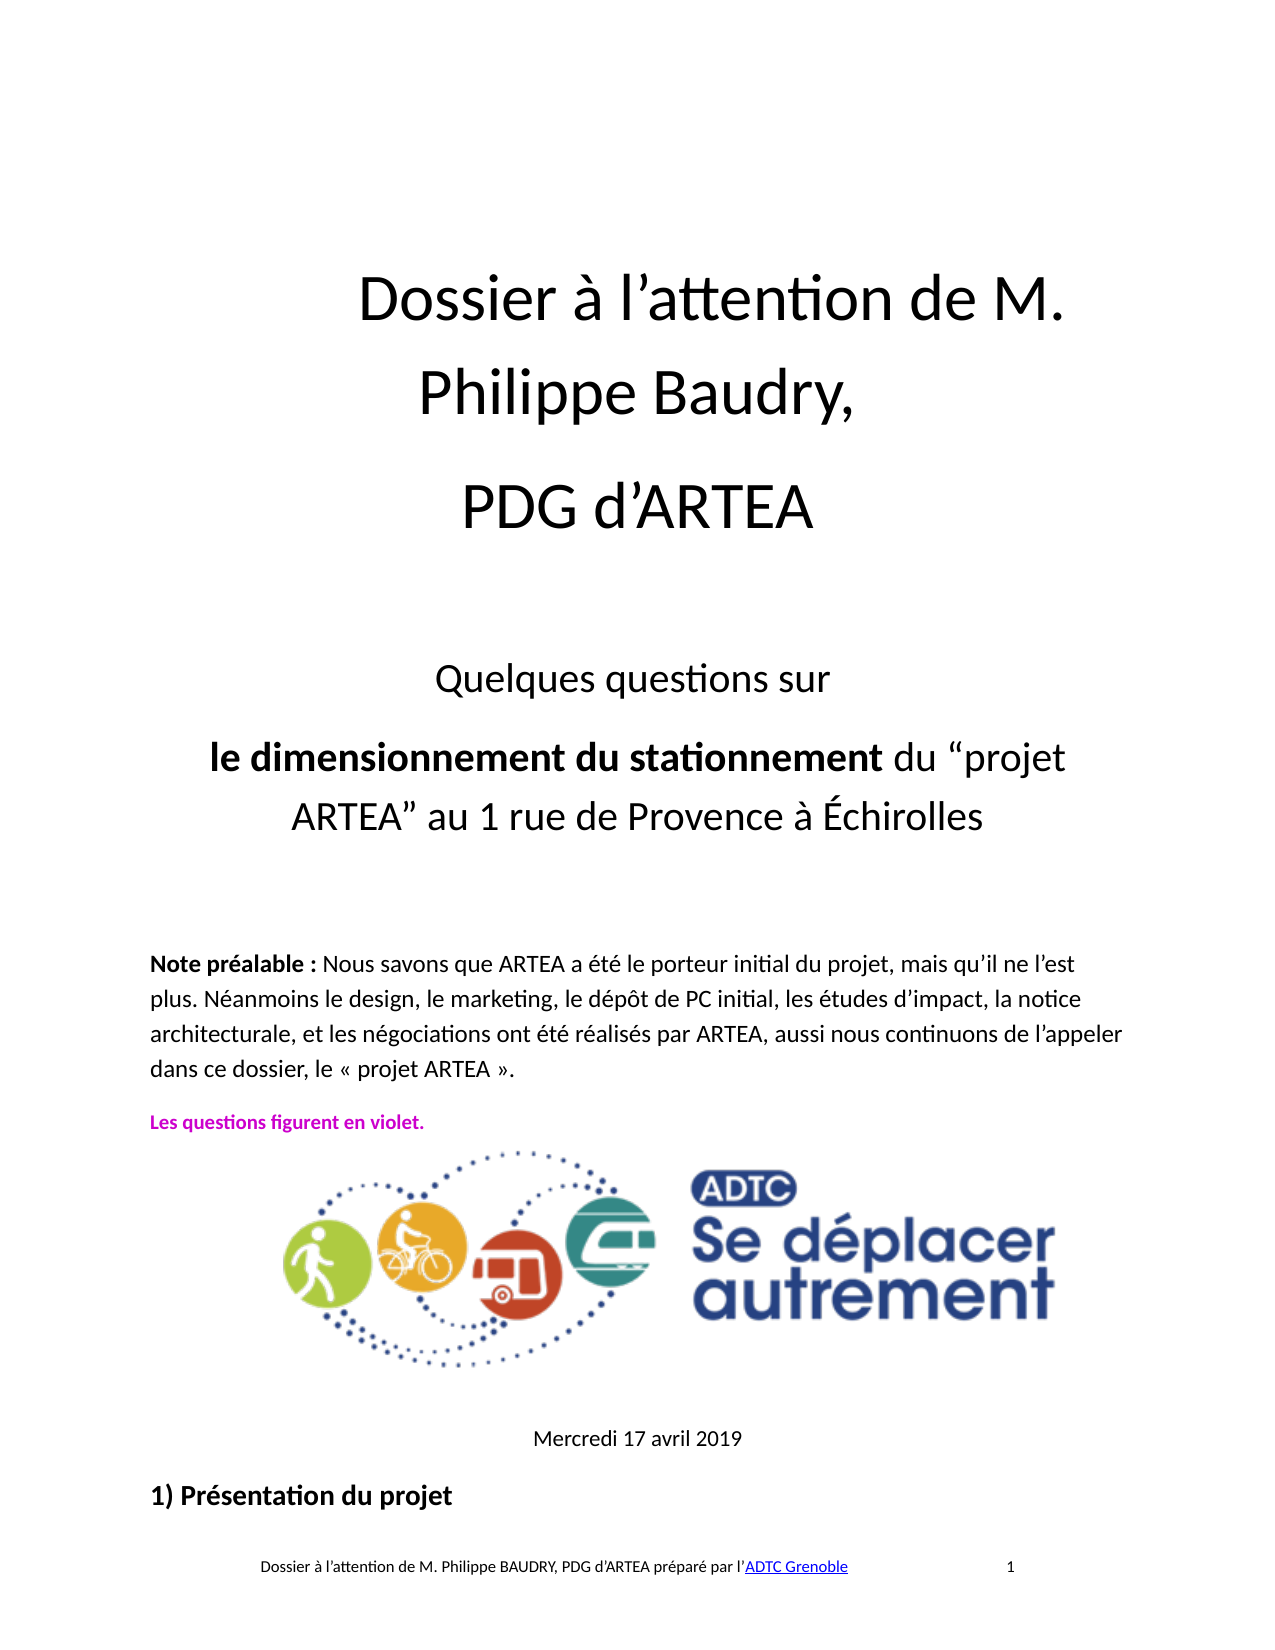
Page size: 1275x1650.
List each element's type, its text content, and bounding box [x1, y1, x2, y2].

text 1) Présentation du projet [150, 1477, 1125, 1513]
picture [201, 1142, 1074, 1377]
text Dossier à l’attention de M. Philippe Baudry, [150, 256, 1125, 431]
text Les questions figurent en violet. [150, 1109, 1125, 1134]
text Mercredi 17 avril 2019 [150, 1424, 1125, 1452]
text Note préalable : Nous savons que ARTEA a été le porteur initial du projet, mais qu’il ne l’est plus. Néanmoins le design, le marketing, le dépôt de PC initial, les études d’impact, la notice architecturale, et les négociations ont été réalisés par ARTEA, aussi nous continuons de l’appeler dans ce dossier, le « projet ARTEA ». [150, 948, 1125, 1084]
text Quelques questions sur [150, 652, 1125, 703]
text PDG d’ARTEA [150, 464, 1125, 545]
text le dimensionnement du stationnement du “projet ARTEA” au 1 rue de Provence à Échirolles [150, 731, 1125, 840]
